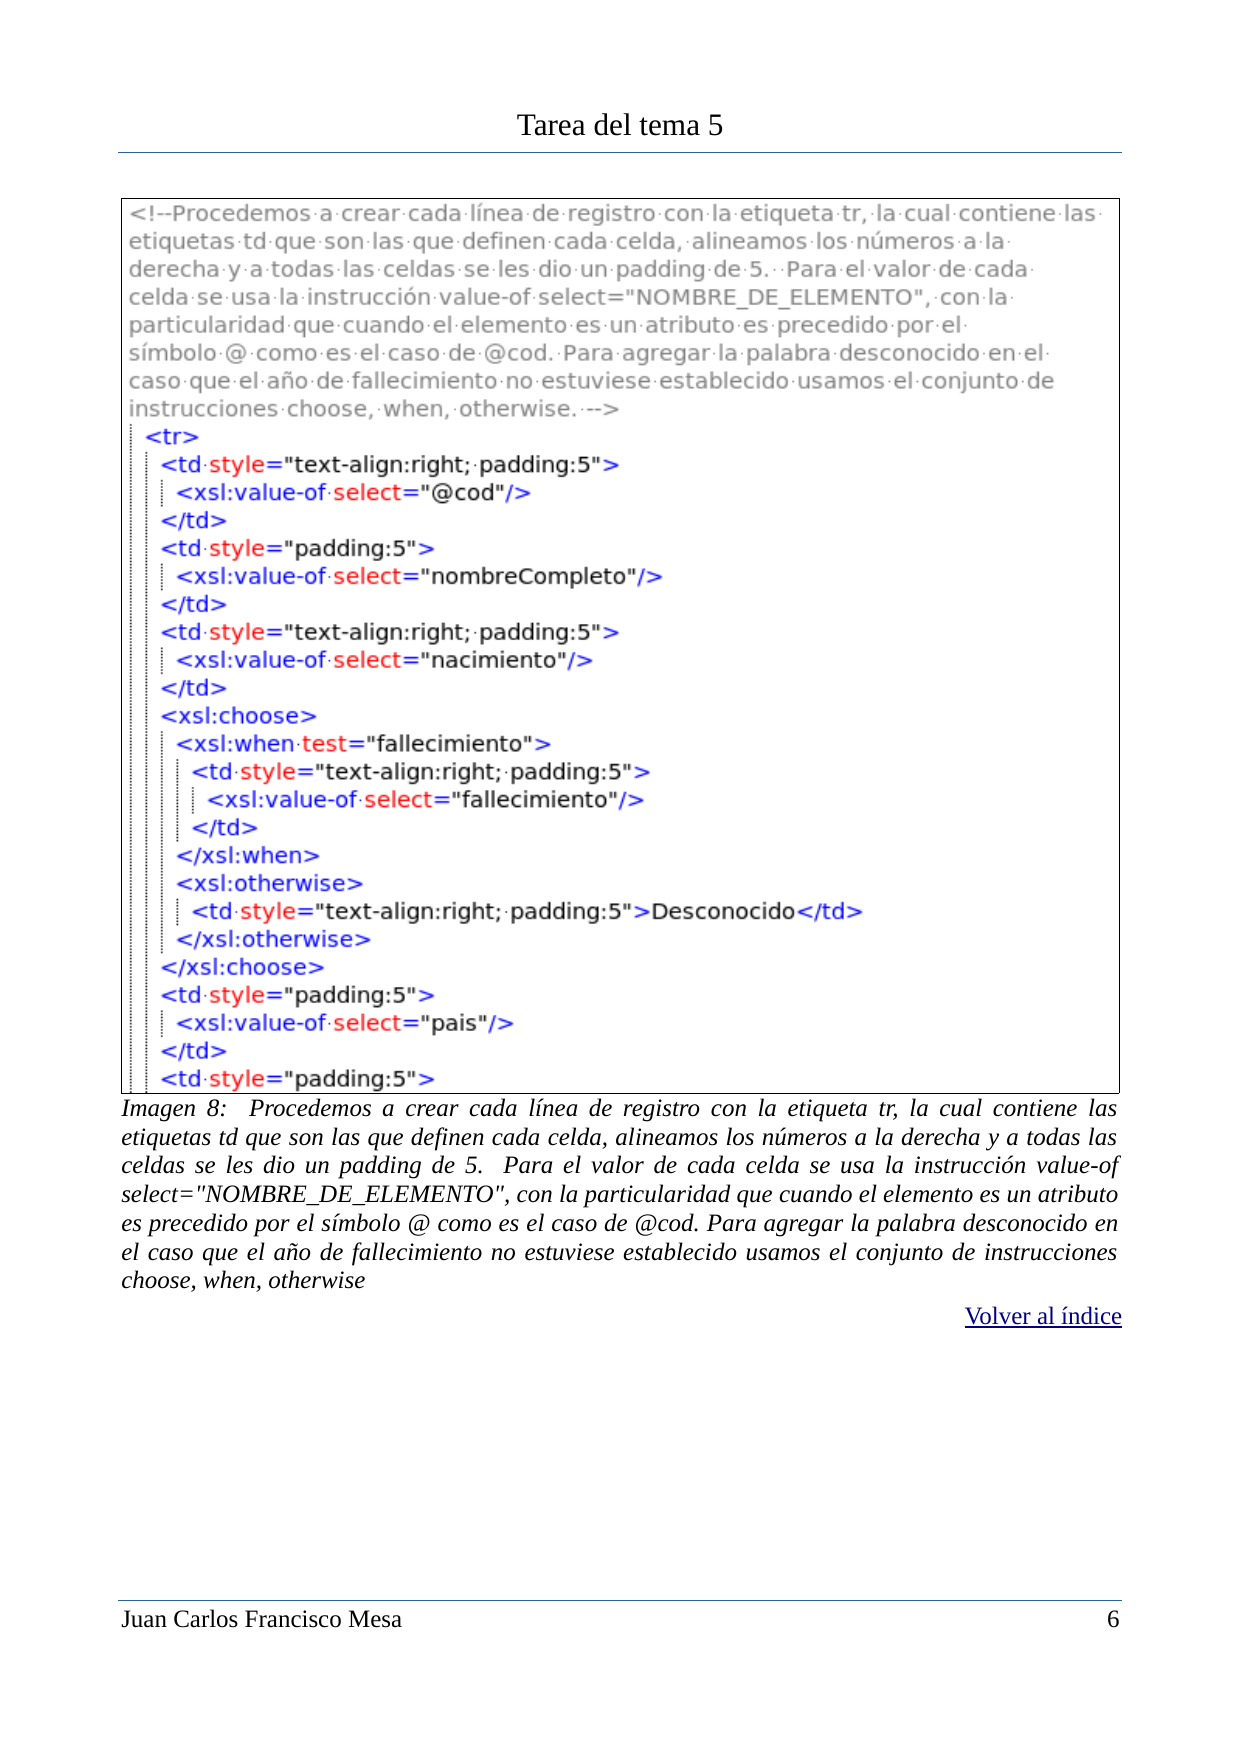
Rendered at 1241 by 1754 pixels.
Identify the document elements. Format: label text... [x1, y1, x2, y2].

picture [122, 199, 1119, 1093]
text Volver al índice [118, 183, 1122, 1330]
text Imagen 8: Procedemos a crear cada línea de registro con la etiqueta tr, la cual contiene las etiquetas td que son las que definen cada celda, alineamos los números a la derecha y a todas las celdas se les dio un padding de 5. Para el valor de cada celda se usa la instrucción value-of select="NOMBRE_DE_ELEMENTO", con la particularidad que cuando el elemento es un atributo es precedido por el símbolo @ como es el caso de @cod. Para agregar la palabra desconocido en el caso que el año de fallecimiento no estuviese establecido usamos el conjunto de instrucciones choose, when, otherwise [121, 1094, 1119, 1294]
